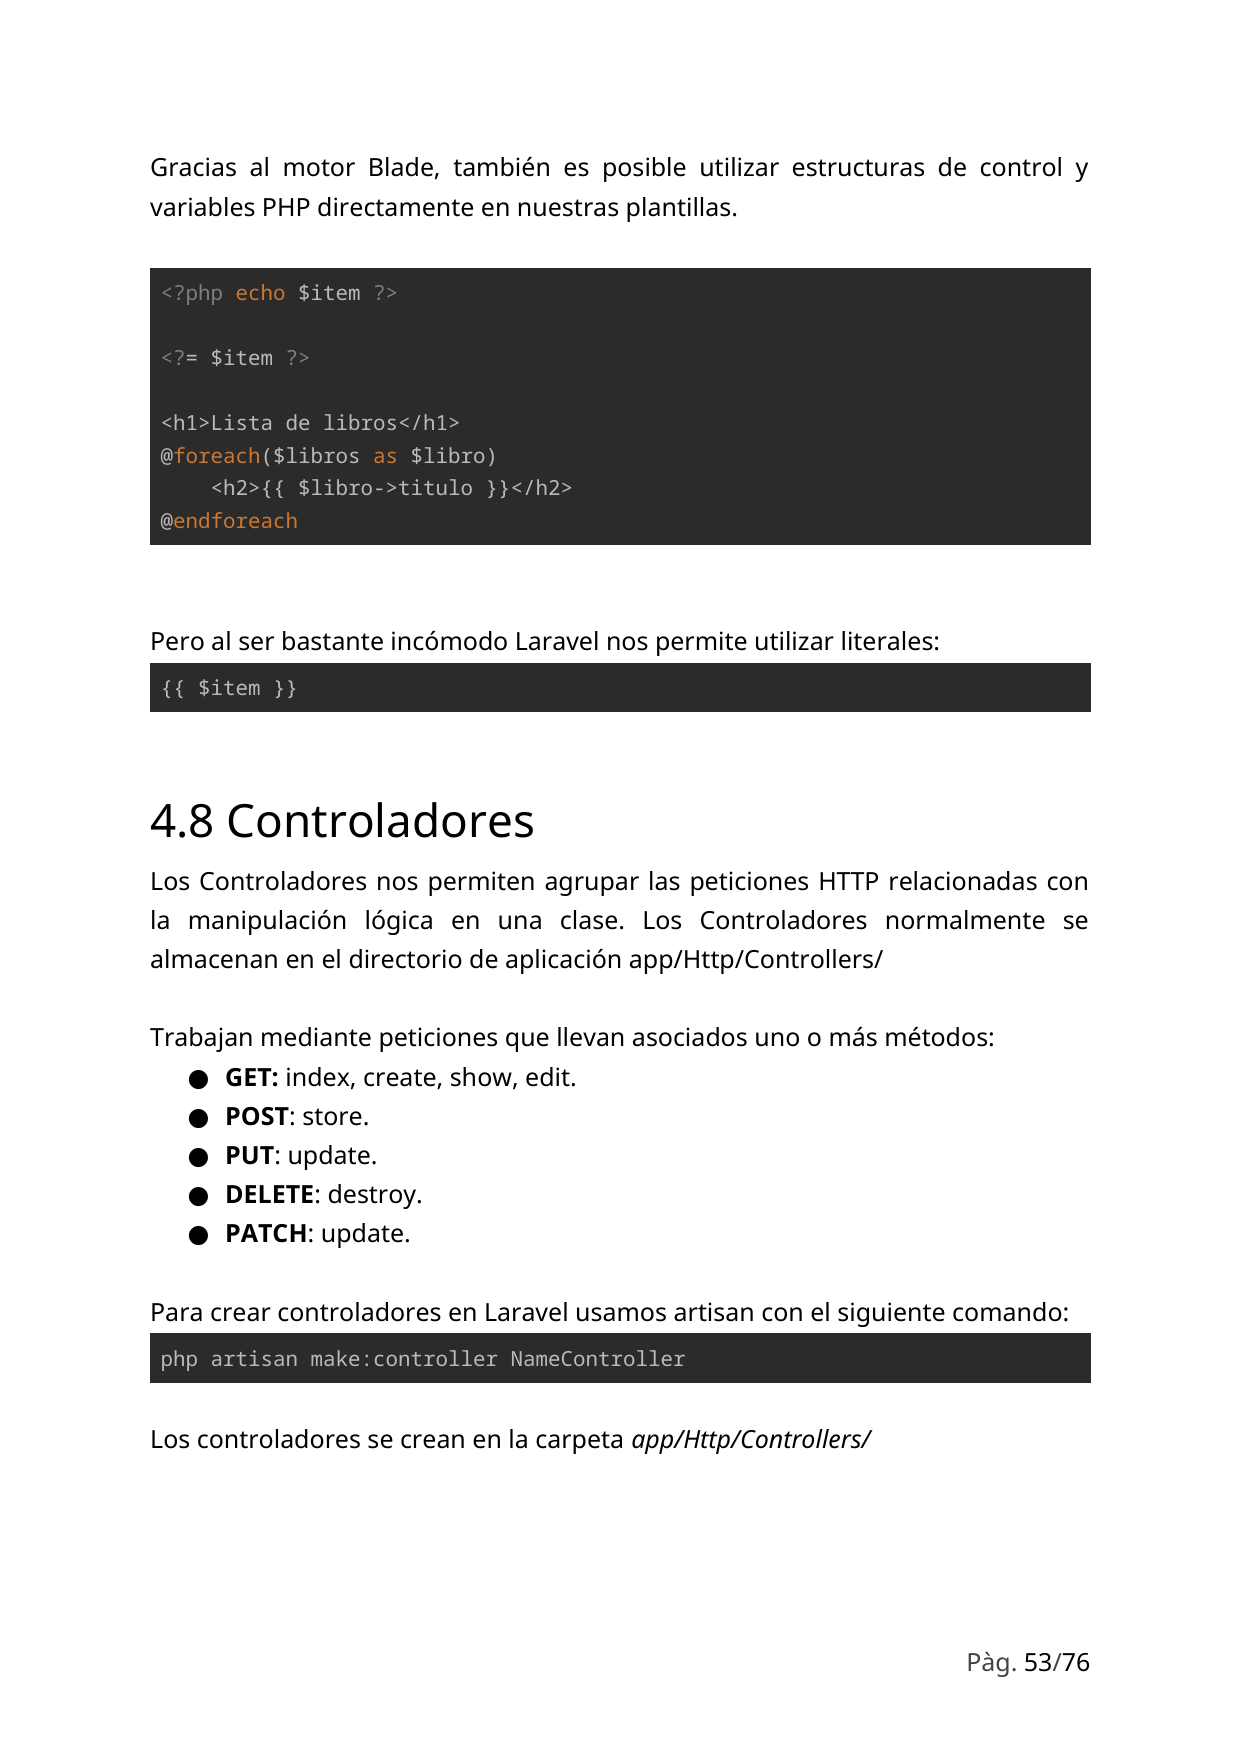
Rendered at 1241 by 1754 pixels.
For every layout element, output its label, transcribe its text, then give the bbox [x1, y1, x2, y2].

text Pero al ser bastante incómodo Laravel nos permite utilizar literales: [150, 623, 1090, 657]
list PUT: update. [187, 1137, 1090, 1172]
text Los controladores se crean en la carpeta app/Http/Controllers/ [150, 1422, 1090, 1456]
text Los Controladores nos permiten agrupar las peticiones HTTP relacionadas con la manipulación lógica en una clase. Los Controladores normalmente se almacenan en el directorio de aplicación app/Http/Controllers/ [150, 863, 1090, 976]
table_header php artisan make:controller NameController [150, 1333, 1091, 1383]
text Para crear controladores en Laravel usamos artisan con el siguiente comando: [150, 1294, 1090, 1328]
list GET: index, create, show, edit. [187, 1059, 1090, 1093]
list POST: store. [187, 1098, 1090, 1132]
text Trabajan mediante peticiones que llevan asociados uno o más métodos: [150, 1020, 1090, 1054]
table_header {{ $item }} [150, 663, 1091, 712]
list DELETE: destroy. [187, 1177, 1090, 1211]
list PATCH: update. [187, 1216, 1090, 1250]
table_header <?php echo $item ?> <?= $item ?> <h1>Lista de libros</h1> @foreach($libros as $libro) <h2>{{ $libro->titulo }}</h2> @endforeach [150, 268, 1091, 545]
subtitle 4.8 Controladores [150, 788, 1090, 851]
text Gracias al motor Blade, también es posible utilizar estructuras de control y variables PHP directamente en nuestras plantillas. [150, 150, 1090, 223]
